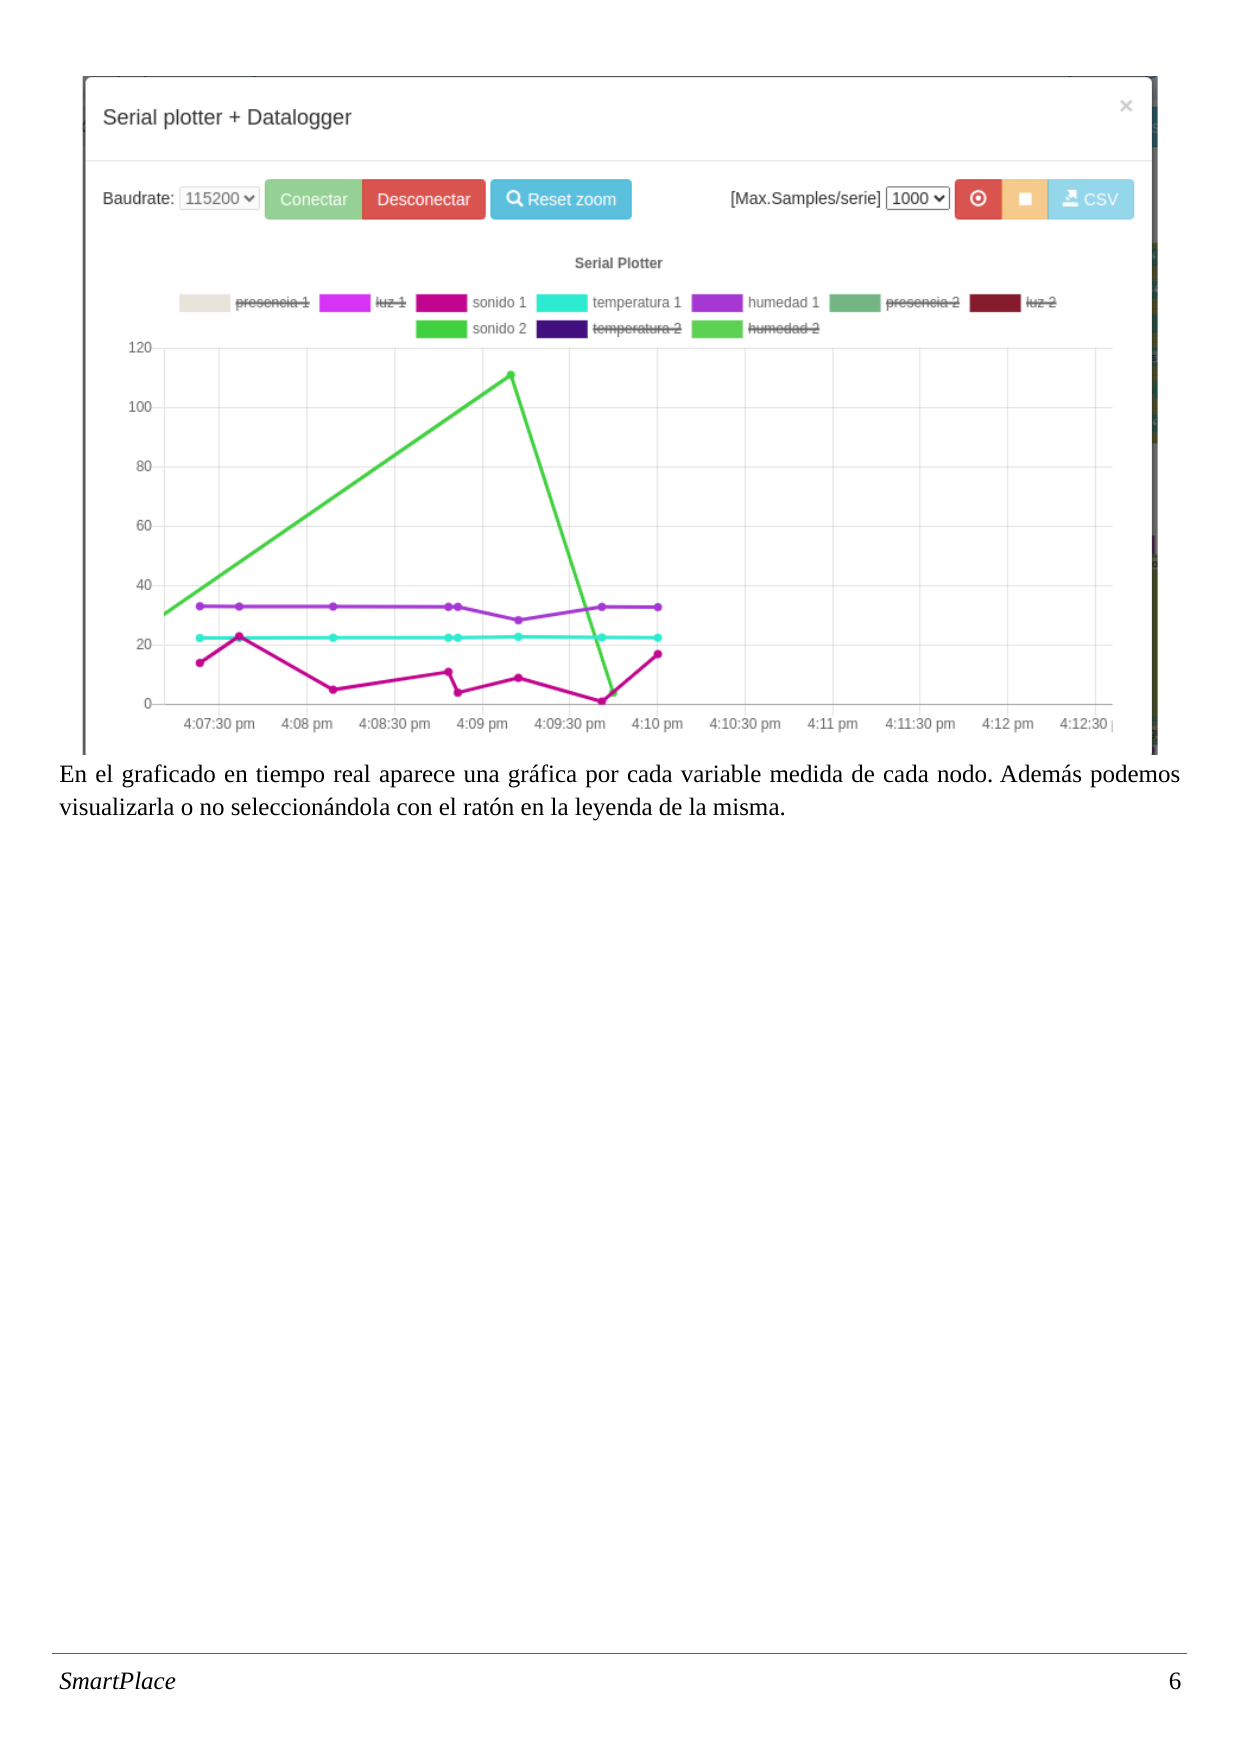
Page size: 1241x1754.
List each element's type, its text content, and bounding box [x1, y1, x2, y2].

picture [82, 76, 1158, 755]
text En el graficado en tiempo real aparece una gráfica por cada variable medida de cada nodo. Además podemos visualizarla o no seleccionándola con el ratón en la leyenda de la misma. [59, 59, 1181, 821]
